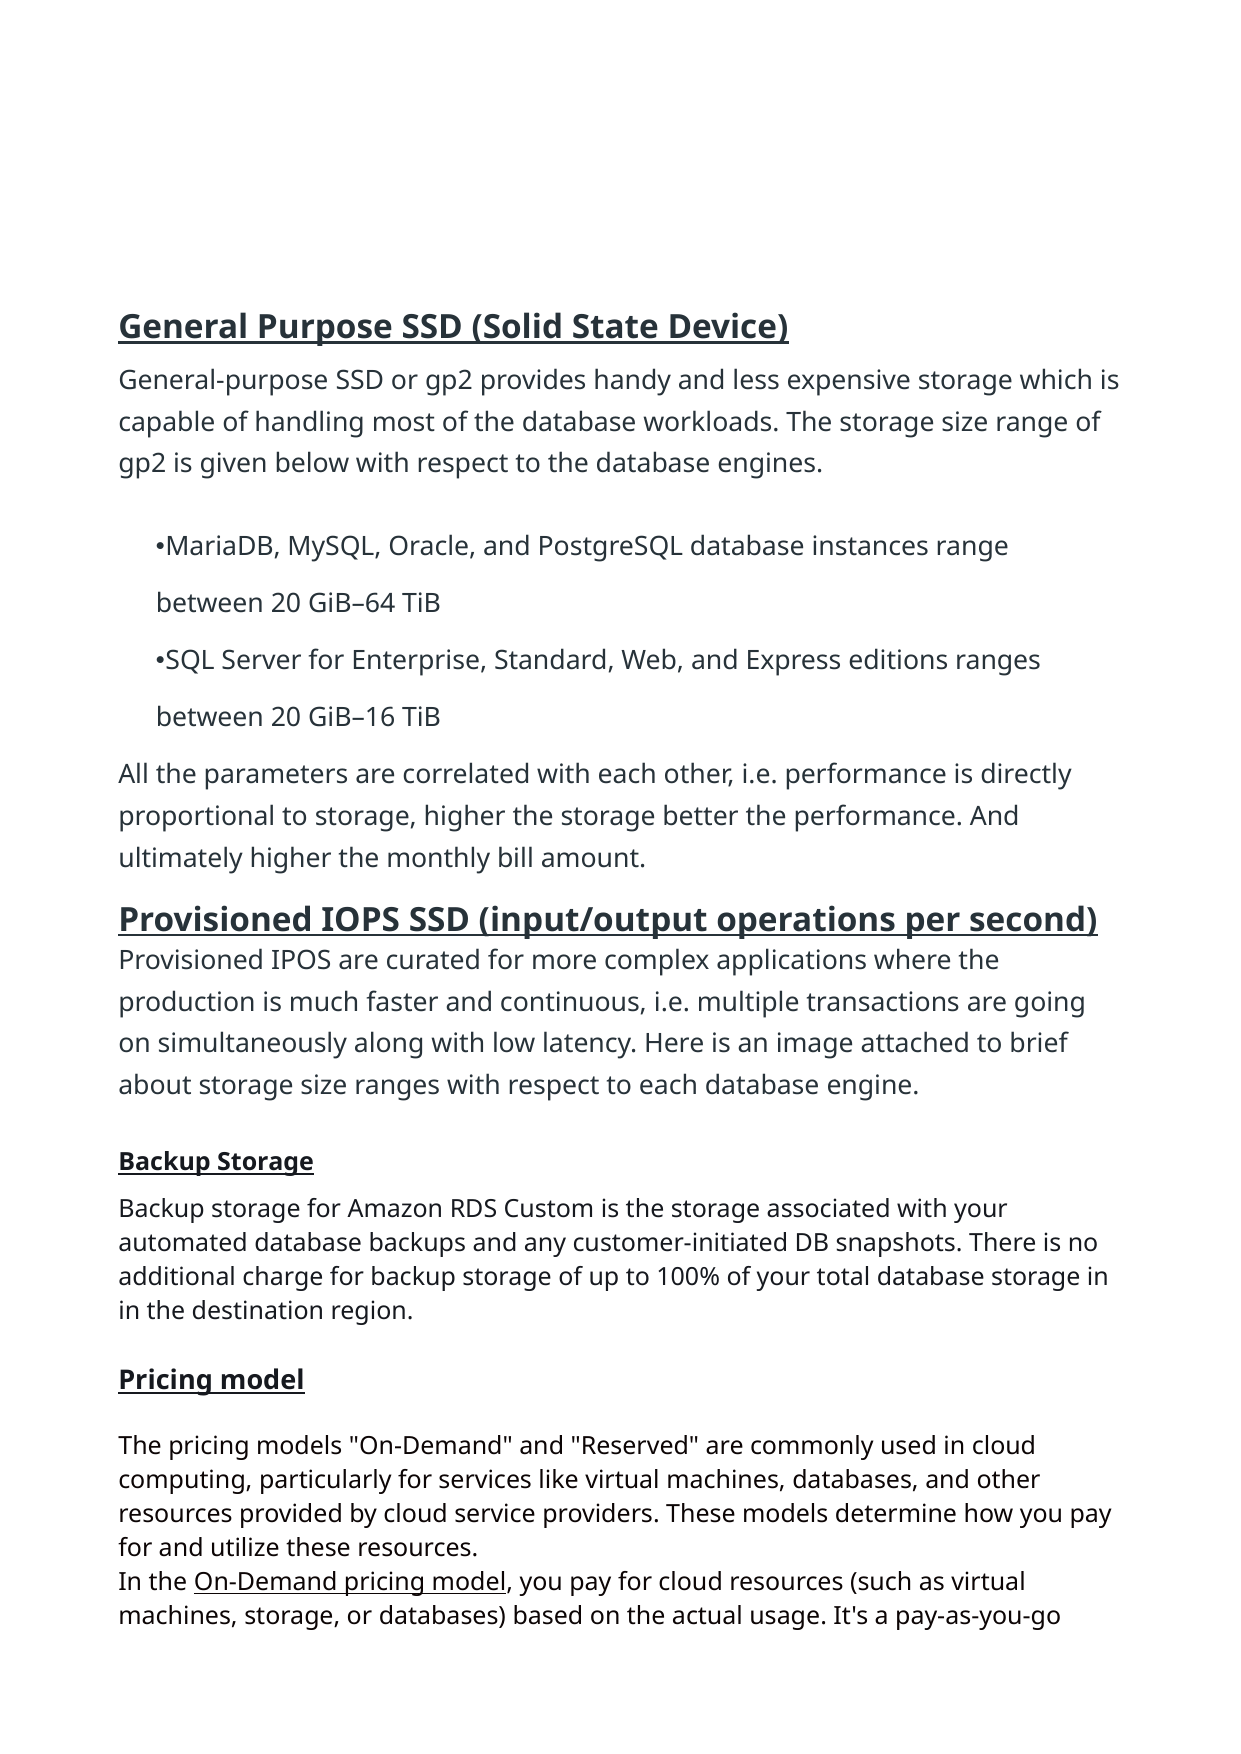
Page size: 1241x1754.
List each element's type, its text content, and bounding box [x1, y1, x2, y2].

text The pricing models "On-Demand" and "Reserved" are commonly used in cloud computing, particularly for services like virtual machines, databases, and other resources provided by cloud service providers. These models determine how you pay for and utilize these resources. [118, 1427, 1122, 1564]
text Provisioned IPOS are curated for more complex applications where the production is much faster and continuous, i.e. multiple transactions are going on simultaneously along with low latency. Here is an image attached to brief about storage size ranges with respect to each database engine. [118, 941, 1122, 1102]
list MariaDB, MySQL, Oracle, and PostgreSQL database instances range between 20 GiB–64 TiB [156, 527, 1122, 620]
text In the On-Demand pricing model, you pay for cloud resources (such as virtual machines, storage, or databases) based on the actual usage. It's a pay-as-you-go [118, 1564, 1122, 1632]
subtitle General Purpose SSD (Solid State Device) [118, 303, 1122, 348]
text Pricing model [118, 1361, 1122, 1398]
subtitle Provisioned IOPS SSD (input/output operations per second) [118, 896, 1122, 941]
text All the parameters are correlated with each other, i.e. performance is directly proportional to storage, higher the storage better the performance. And ultimately higher the monthly bill amount. [118, 756, 1122, 875]
text Backup storage for Amazon RDS Custom is the storage associated with your automated database backups and any customer-initiated DB snapshots. There is no additional charge for backup storage of up to 100% of your total database storage in in the destination region. [118, 1191, 1122, 1327]
list SQL Server for Enterprise, Standard, Web, and Express editions ranges between 20 GiB–16 TiB [156, 641, 1122, 734]
text General-purpose SSD or gp2 provides handy and less expensive storage which is capable of handling most of the database workloads. The storage size range of gp2 is given below with respect to the database engines. [118, 361, 1122, 480]
subtitle Backup Storage [118, 1144, 1122, 1178]
